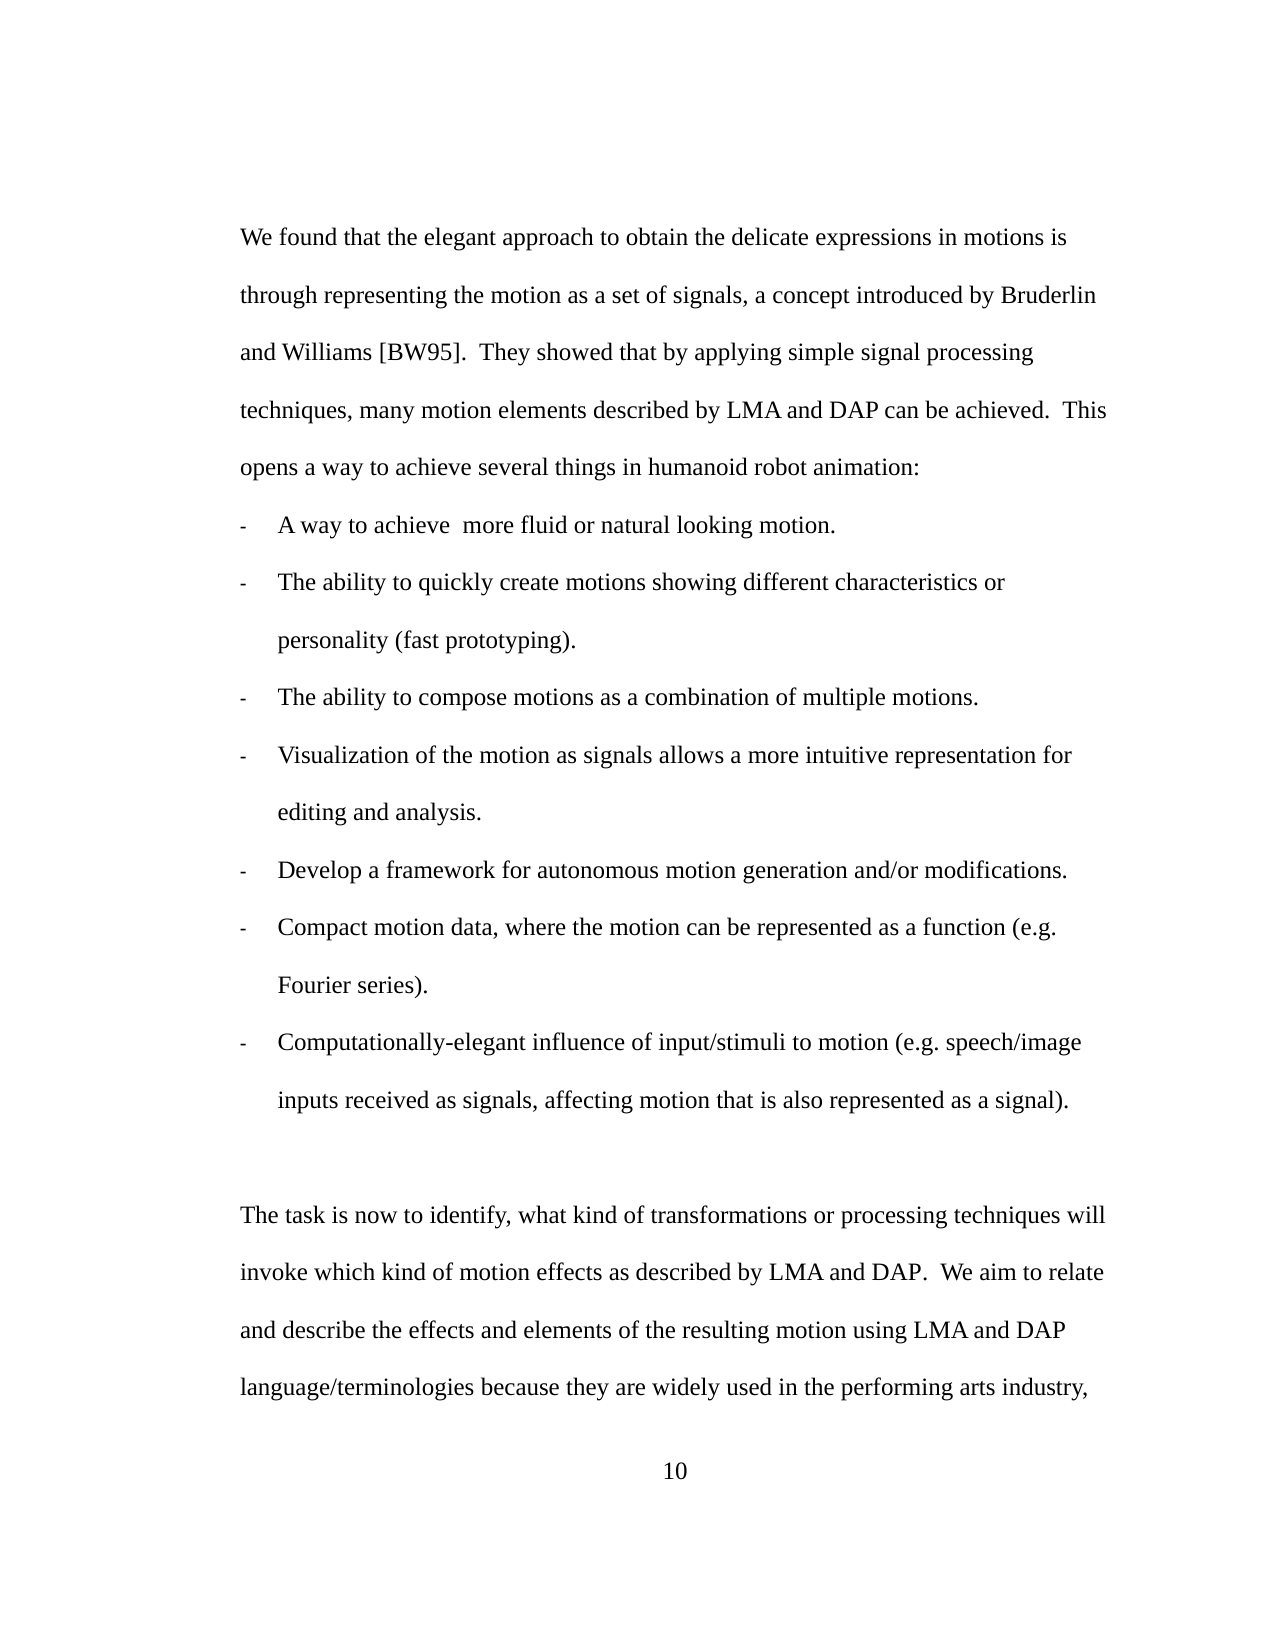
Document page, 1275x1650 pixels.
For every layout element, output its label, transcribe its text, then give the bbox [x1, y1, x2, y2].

list The ability to compose motions as a combination of multiple motions. [240, 682, 1110, 711]
text The task is now to identify, what kind of transformations or processing techniques will invoke which kind of motion effects as described by LMA and DAP. We aim to relate and describe the effects and elements of the resulting motion using LMA and DAP language/terminologies because they are widely used in the performing arts industry, [240, 1200, 1110, 1401]
list A way to achieve more fluid or natural looking motion. [240, 510, 1110, 538]
list Develop a framework for autonomous motion generation and/or modifications. [240, 855, 1110, 883]
list Computationally-elegant influence of input/stimuli to motion (e.g. speech/image inputs received as signals, affecting motion that is also represented as a signal). [240, 1027, 1110, 1113]
list The ability to quickly create motions showing different characteristics or personality (fast prototyping). [240, 567, 1110, 653]
text We found that the elegant approach to obtain the delicate expressions in motions is through representing the motion as a set of signals, a concept introduced by Bruderlin and Williams [BW95]. They showed that by applying simple signal processing techniques, many motion elements described by LMA and DAP can be achieved. This opens a way to achieve several things in humanoid robot animation: [240, 222, 1110, 481]
list Compact motion data, where the motion can be represented as a function (e.g. Fourier series). [240, 912, 1110, 998]
list Visualization of the motion as signals allows a more intuitive representation for editing and analysis. [240, 740, 1110, 826]
